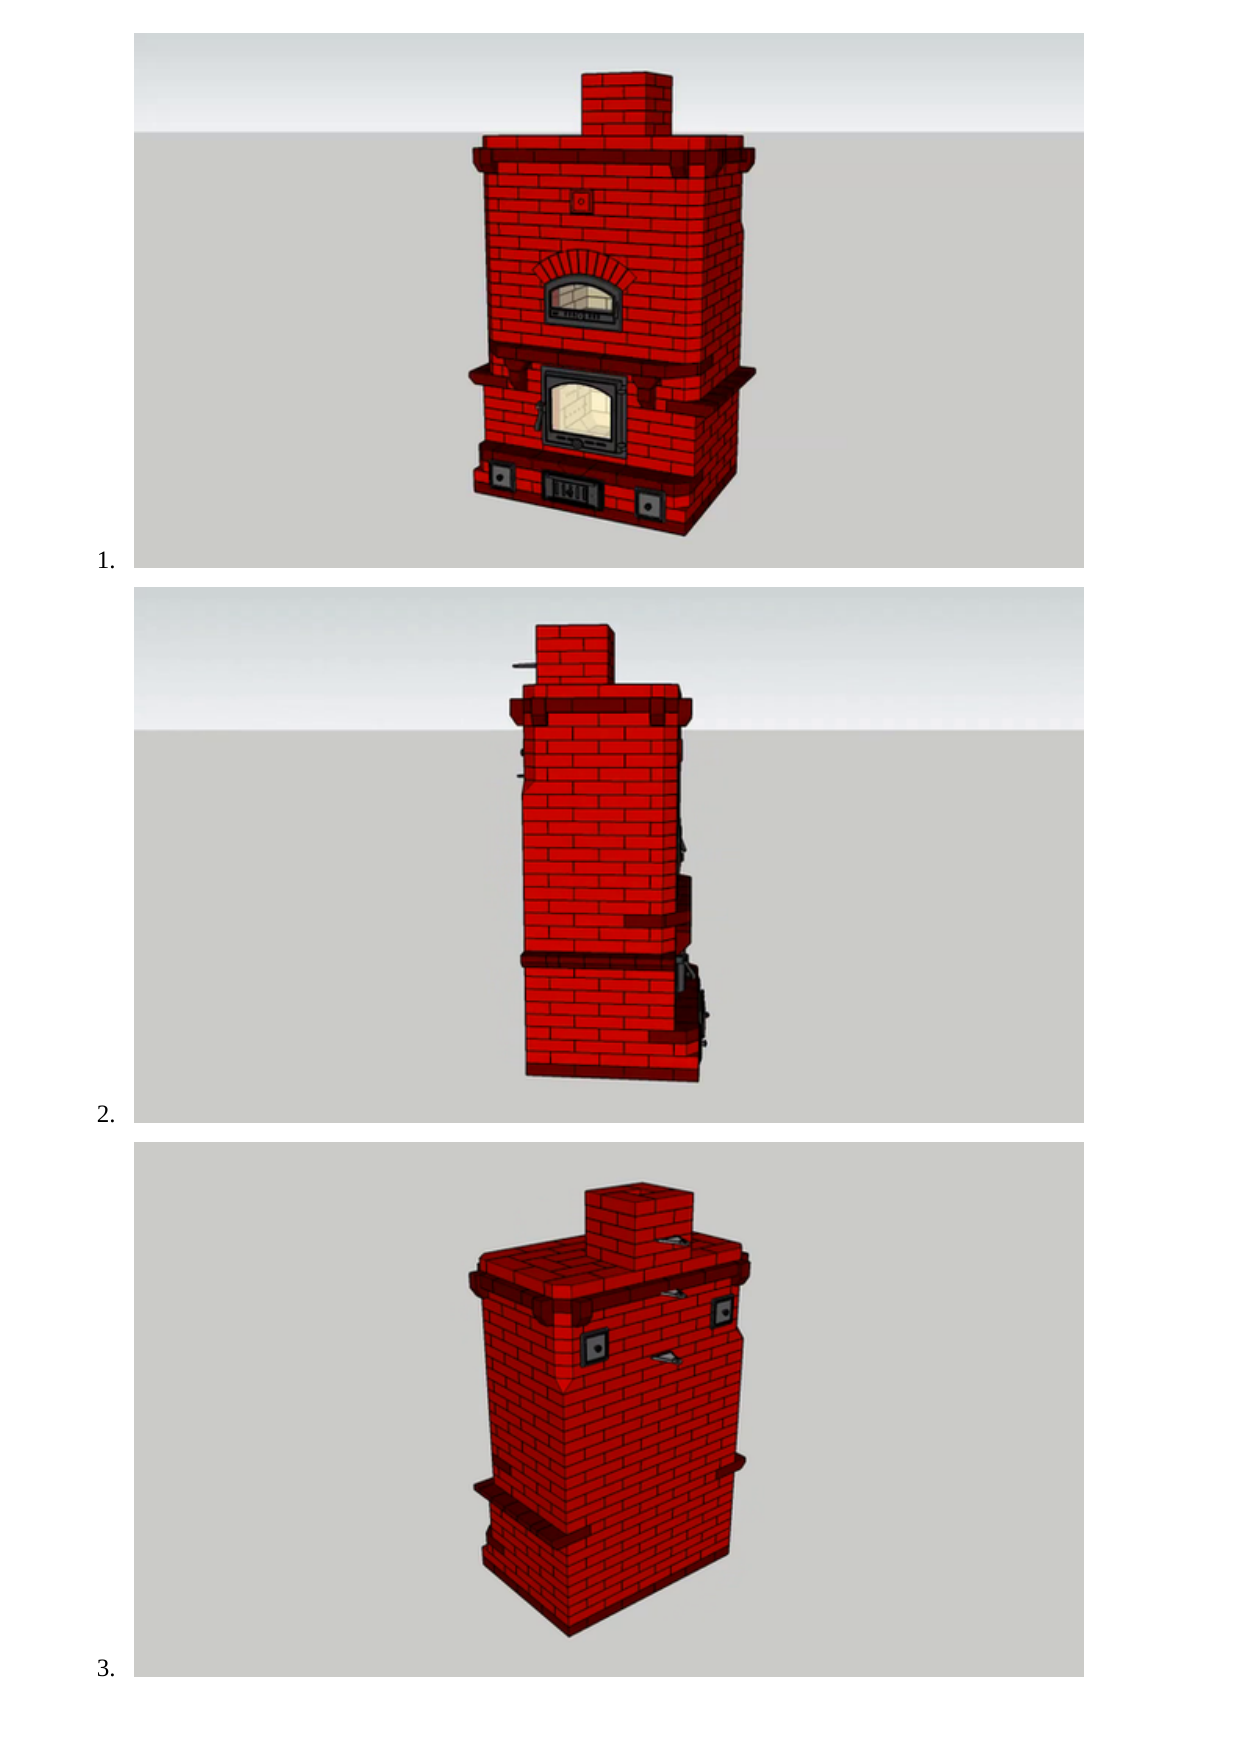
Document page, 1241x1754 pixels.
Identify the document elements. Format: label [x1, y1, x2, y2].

picture [134, 33, 1084, 568]
picture [134, 587, 1084, 1123]
picture [134, 1142, 1084, 1677]
